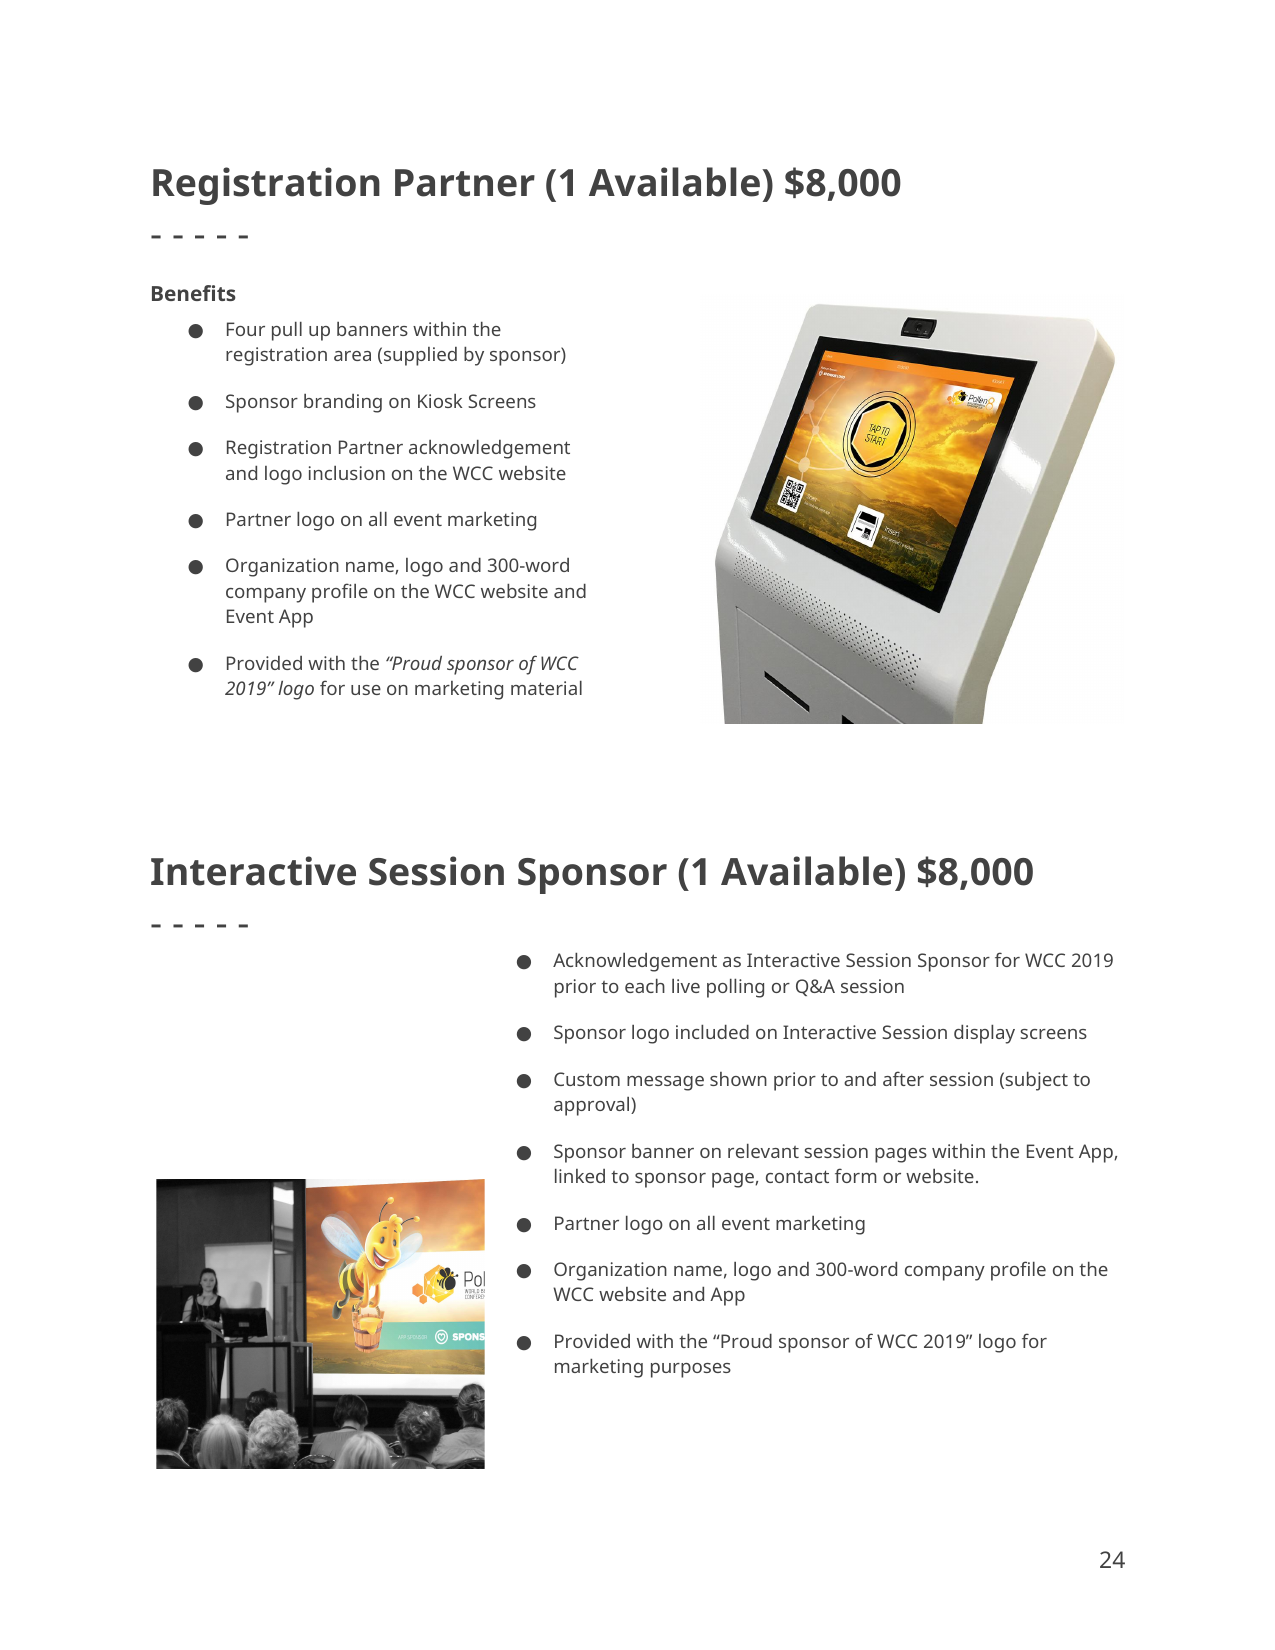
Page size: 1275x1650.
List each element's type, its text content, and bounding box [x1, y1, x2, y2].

list Organization name, logo and 300-word company profile on the WCC website and Event App [187, 552, 600, 629]
picture [700, 298, 1124, 724]
list Four pull up banners within the registration area (supplied by sponsor) [187, 316, 600, 367]
list Registration Partner acknowledgement and logo inclusion on the WCC website [187, 434, 600, 485]
list Acknowledgement as Interactive Session Sponsor for WCC 2019 prior to each live polling or Q&A session [516, 948, 1125, 999]
list Sponsor branding on Kiosk Screens [187, 388, 600, 413]
list Partner logo on all event marketing [187, 506, 600, 532]
text - - - - - [150, 897, 1125, 948]
list Partner logo on all event marketing [516, 1210, 1125, 1235]
text - - - - - [150, 207, 1125, 258]
list Custom message shown prior to and after session (subject to approval) [516, 1066, 1125, 1117]
subtitle Interactive Session Sponsor (1 Available) $8,000 [150, 846, 1125, 897]
subtitle Registration Partner (1 Available) $8,000 [150, 156, 1125, 207]
list Provided with the “Proud sponsor of WCC 2019” logo for use on marketing material [187, 650, 600, 701]
list Sponsor logo included on Interactive Session display screens [516, 1020, 1125, 1045]
list Provided with the “Proud sponsor of WCC 2019” logo for marketing purposes [516, 1328, 1125, 1379]
list Organization name, logo and 300-word company profile on the WCC website and App [516, 1256, 1125, 1307]
text Benefits [150, 279, 1125, 308]
list Sponsor banner on relevant session pages within the Event App, linked to sponsor page, contact form or website. [516, 1138, 1125, 1189]
